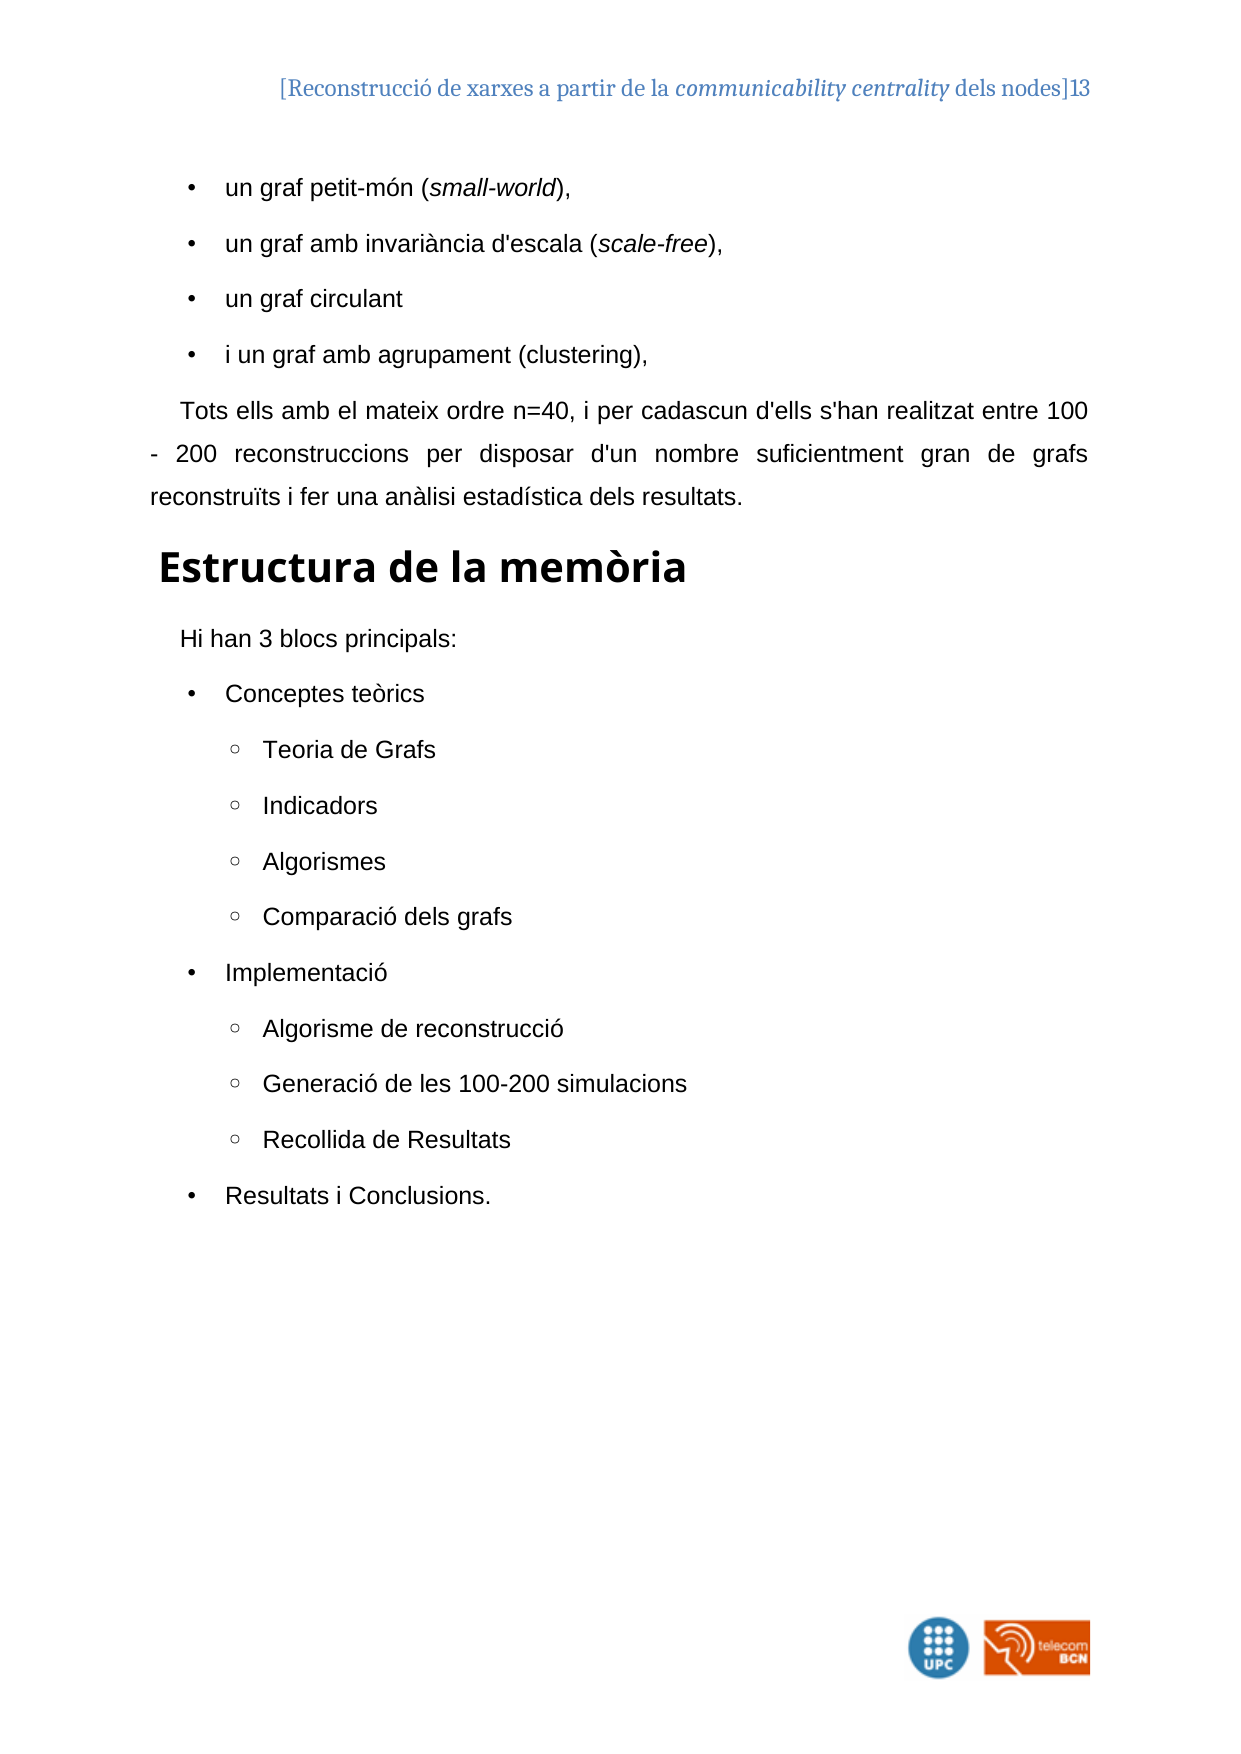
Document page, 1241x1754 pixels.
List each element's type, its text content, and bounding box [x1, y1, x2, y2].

list Teoria de Grafs [225, 735, 1090, 764]
list Implementació [187, 958, 1090, 987]
subtitle Estructura de la memòria [158, 538, 1090, 594]
list un graf petit-món (small-world), [187, 173, 1090, 202]
text Tots ells amb el mateix ordre n=40, i per cadascun d'ells s'han realitzat entre 100 - 200 reconstruccions per disposar d'un nombre suficientment gran de grafs reconstruïts i fer una anàlisi estadística dels resultats. [150, 396, 1090, 511]
list Recollida de Resultats [225, 1125, 1090, 1154]
list Algorismes [225, 847, 1090, 875]
list Comparació dels grafs [225, 902, 1090, 931]
list un graf amb invariància d'escala (scale-free), [187, 229, 1090, 257]
list Generació de les 100-200 simulacions [225, 1069, 1090, 1098]
list i un graf amb agrupament (clustering), [187, 340, 1090, 369]
list Algorisme de reconstrucció [225, 1014, 1090, 1043]
list un graf circulant [187, 284, 1090, 313]
text Hi han 3 blocs principals: [150, 624, 1090, 652]
list Indicadors [225, 791, 1090, 820]
list Conceptes teòrics [187, 679, 1090, 708]
picture [904, 1614, 1091, 1681]
list Resultats i Conclusions. [187, 1181, 1090, 1210]
